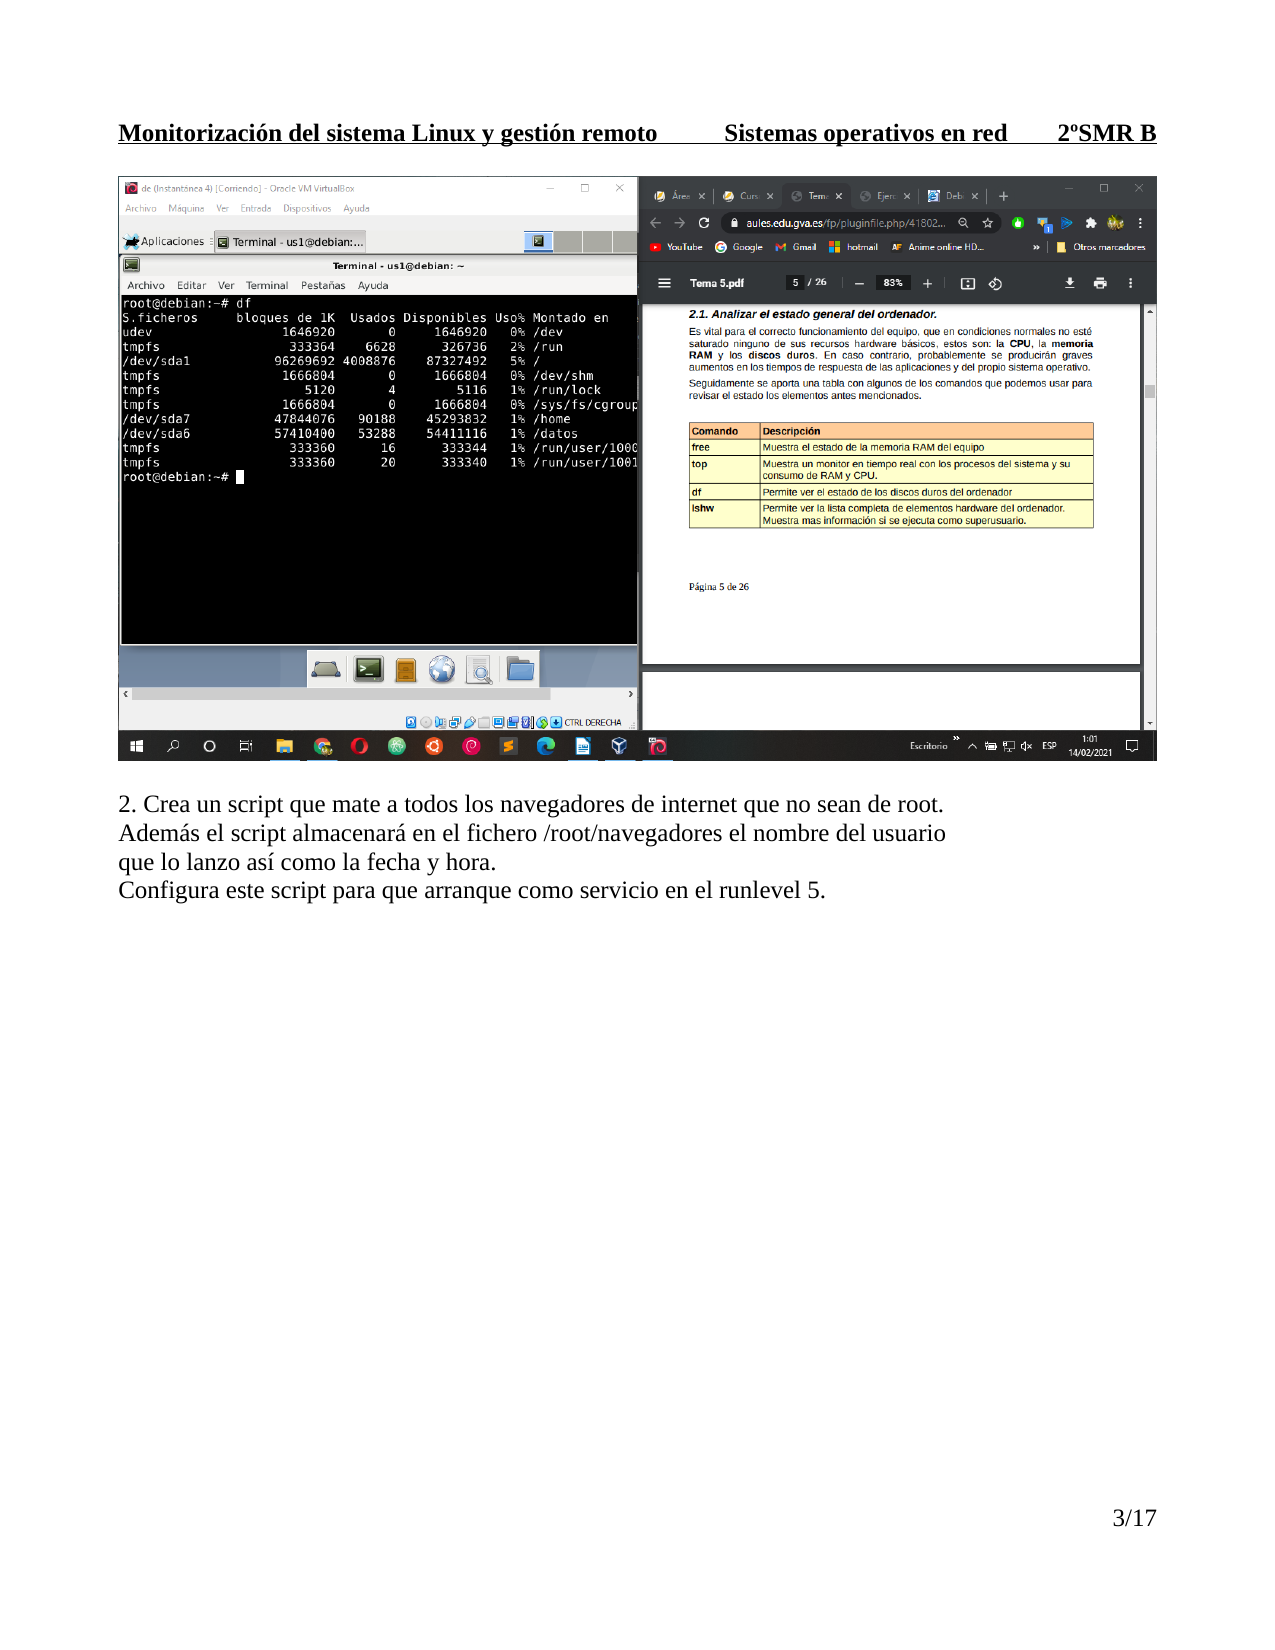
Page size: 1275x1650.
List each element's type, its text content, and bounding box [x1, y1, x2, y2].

text que lo lanzo así como la fecha y hora. [118, 847, 1157, 875]
picture [118, 176, 1157, 761]
text Configura este script para que arranque como servicio en el runlevel 5. [118, 875, 1157, 904]
text Además el script almacenará en el fichero /root/navegadores el nombre del usuario [118, 818, 1157, 847]
text 2. Crea un script que mate a todos los navegadores de internet que no sean de root. [118, 789, 1157, 818]
